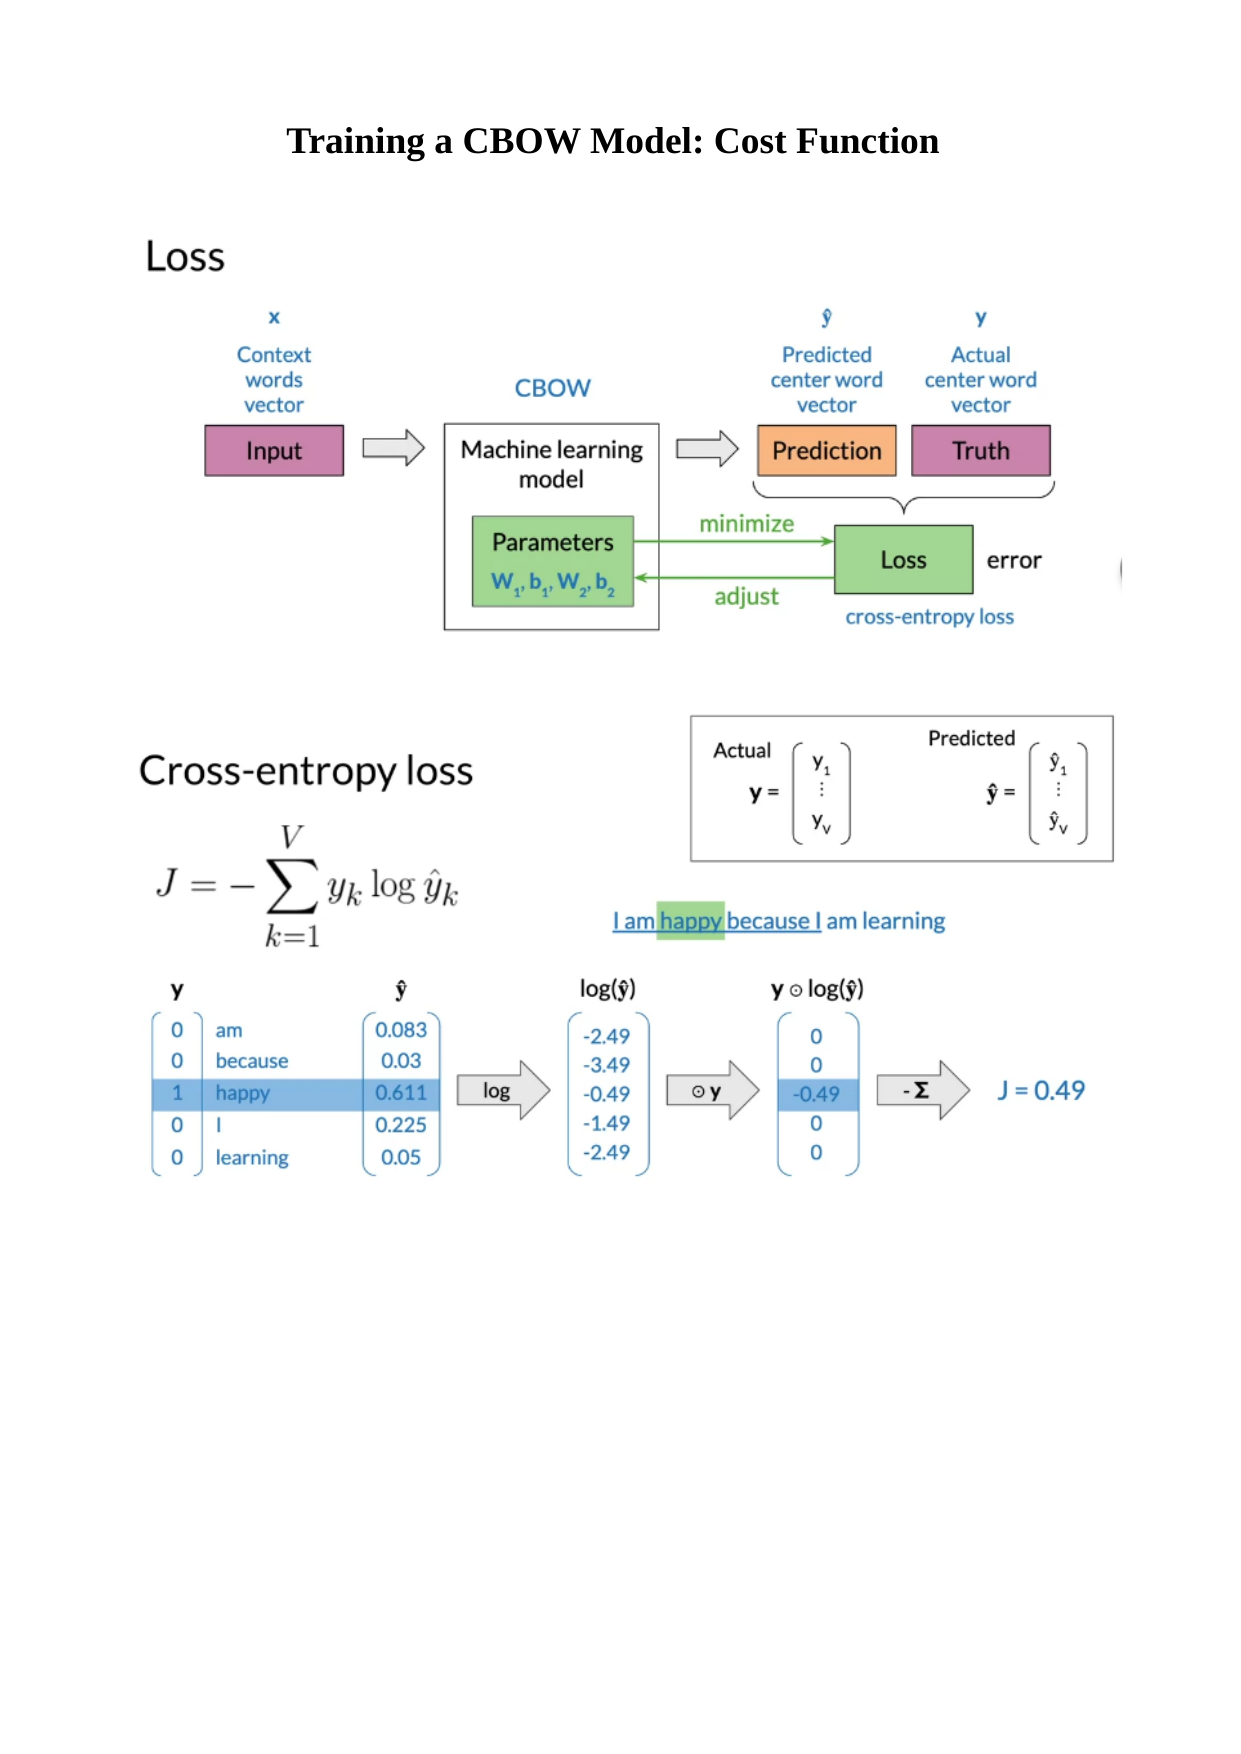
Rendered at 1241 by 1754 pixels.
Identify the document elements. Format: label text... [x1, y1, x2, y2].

picture [118, 700, 1123, 1193]
picture [118, 221, 1123, 649]
subtitle Training a CBOW Model: Cost Function [118, 118, 1122, 161]
